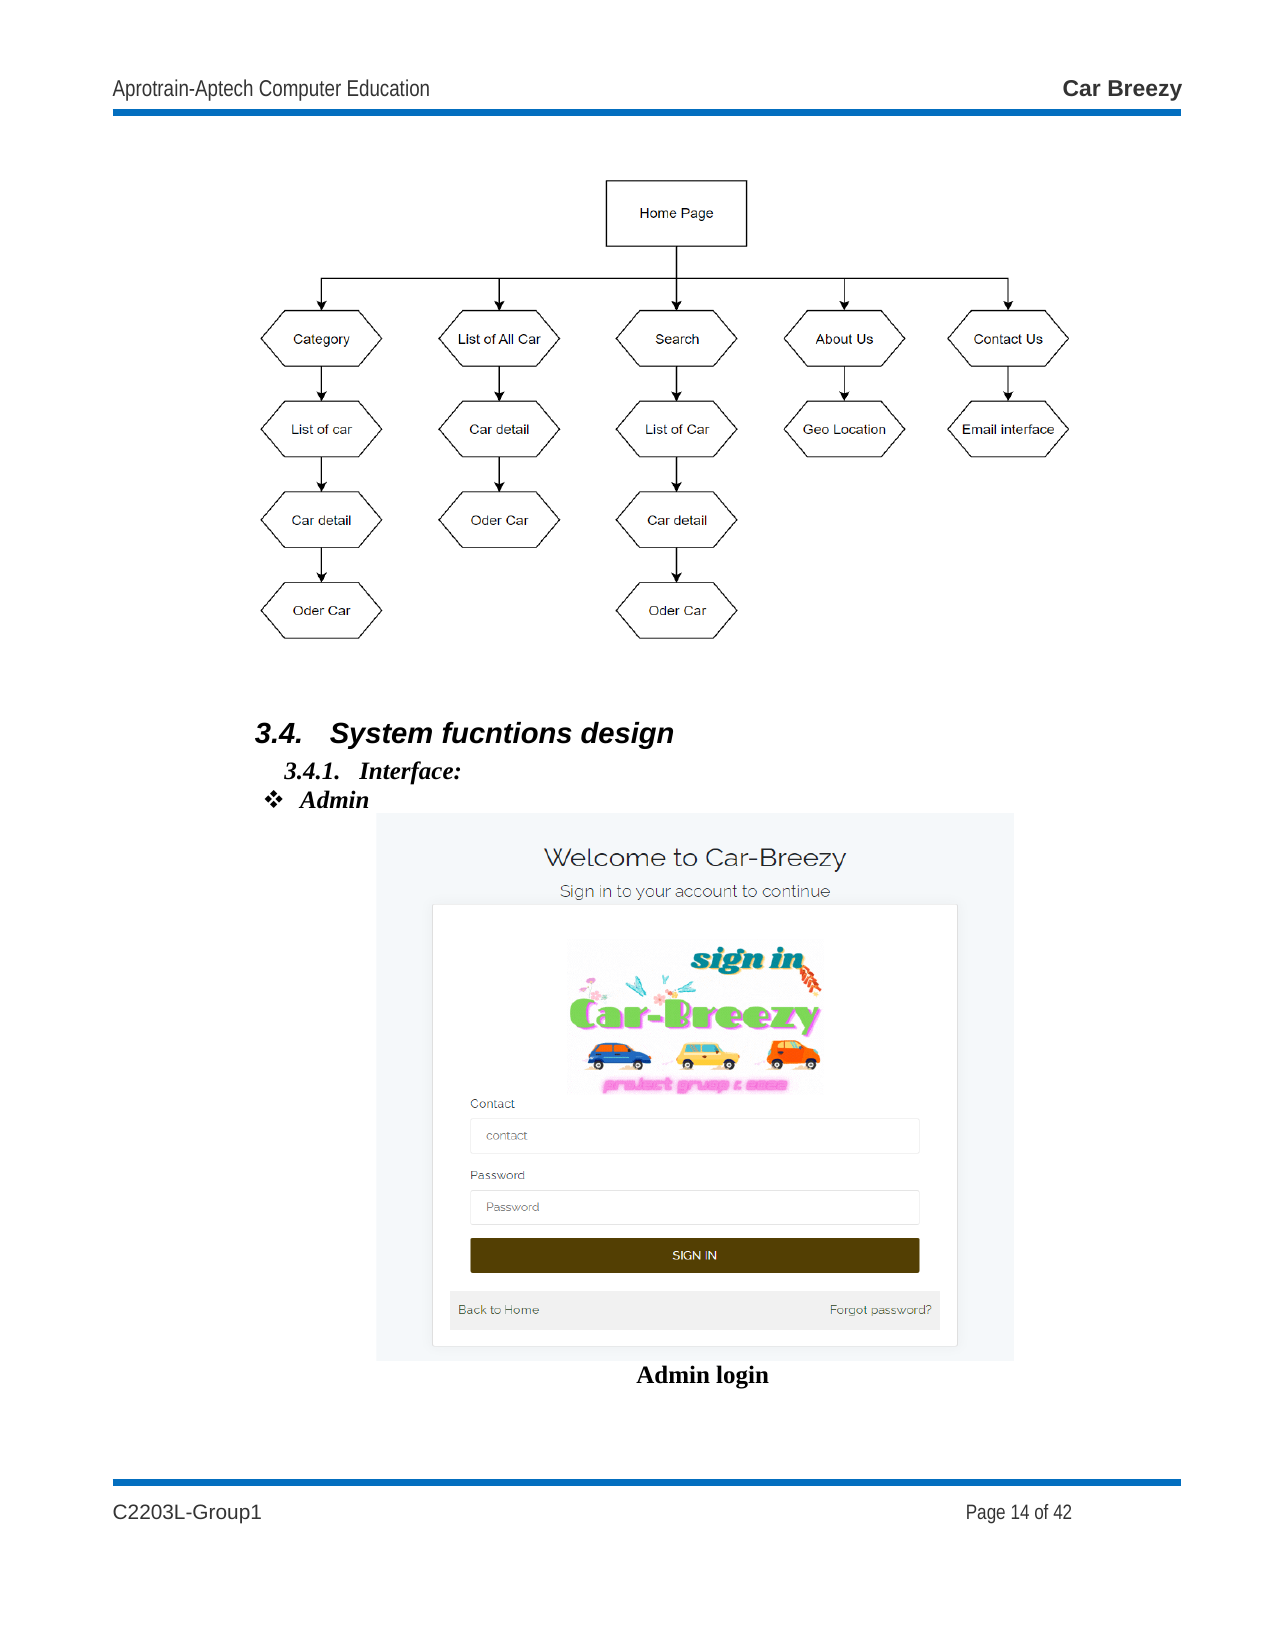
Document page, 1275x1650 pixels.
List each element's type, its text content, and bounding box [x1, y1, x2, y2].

text Admin login [284, 1360, 1106, 1389]
list Admin [262, 785, 1106, 813]
list Interface: [284, 756, 1106, 785]
list System fucntions design [254, 716, 1106, 750]
